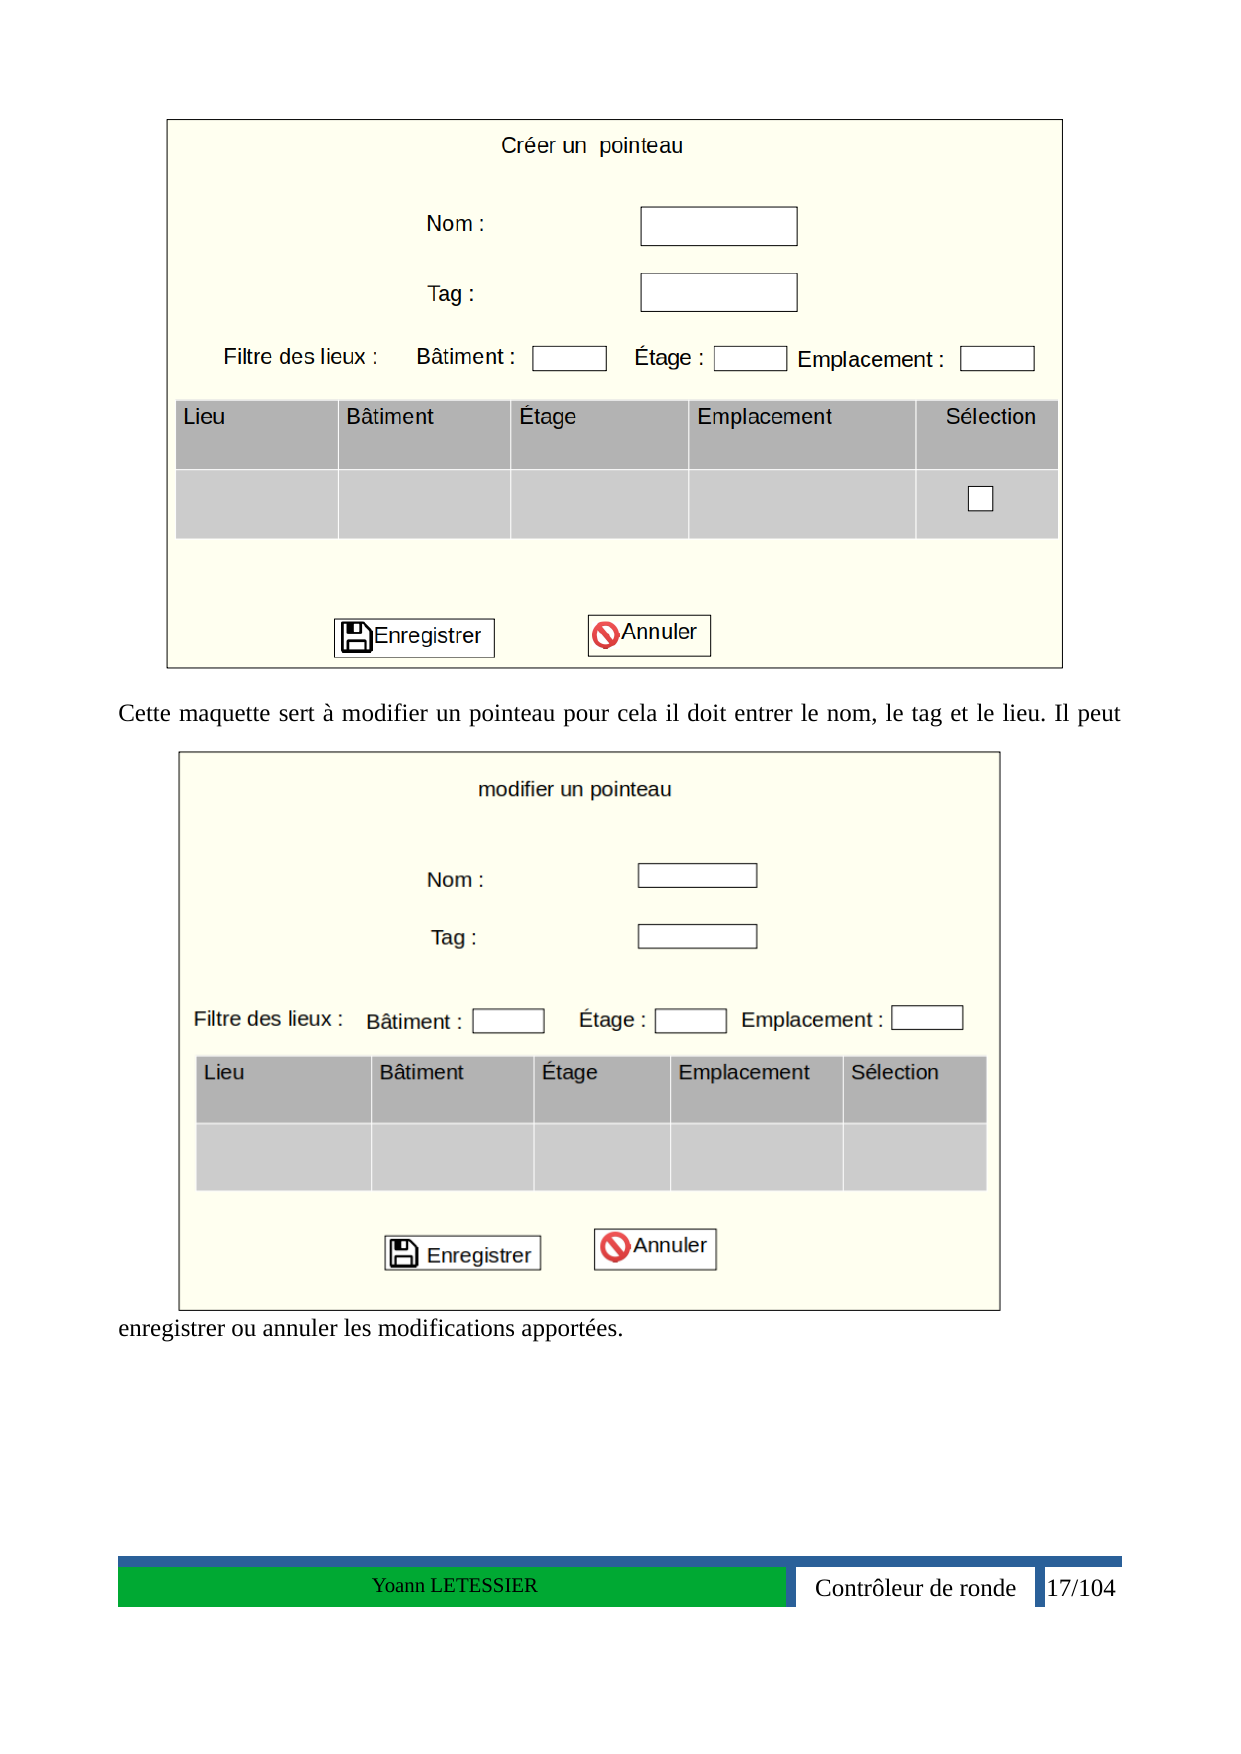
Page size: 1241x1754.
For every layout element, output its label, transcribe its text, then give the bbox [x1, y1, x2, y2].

text Cette maquette sert à modifier un pointeau pour cela il doit entrer le nom, le tag et le lieu. Il peut enregistrer ou annuler les modifications apportées. [118, 698, 1122, 1342]
picture [176, 751, 1002, 1314]
picture [166, 117, 1064, 670]
